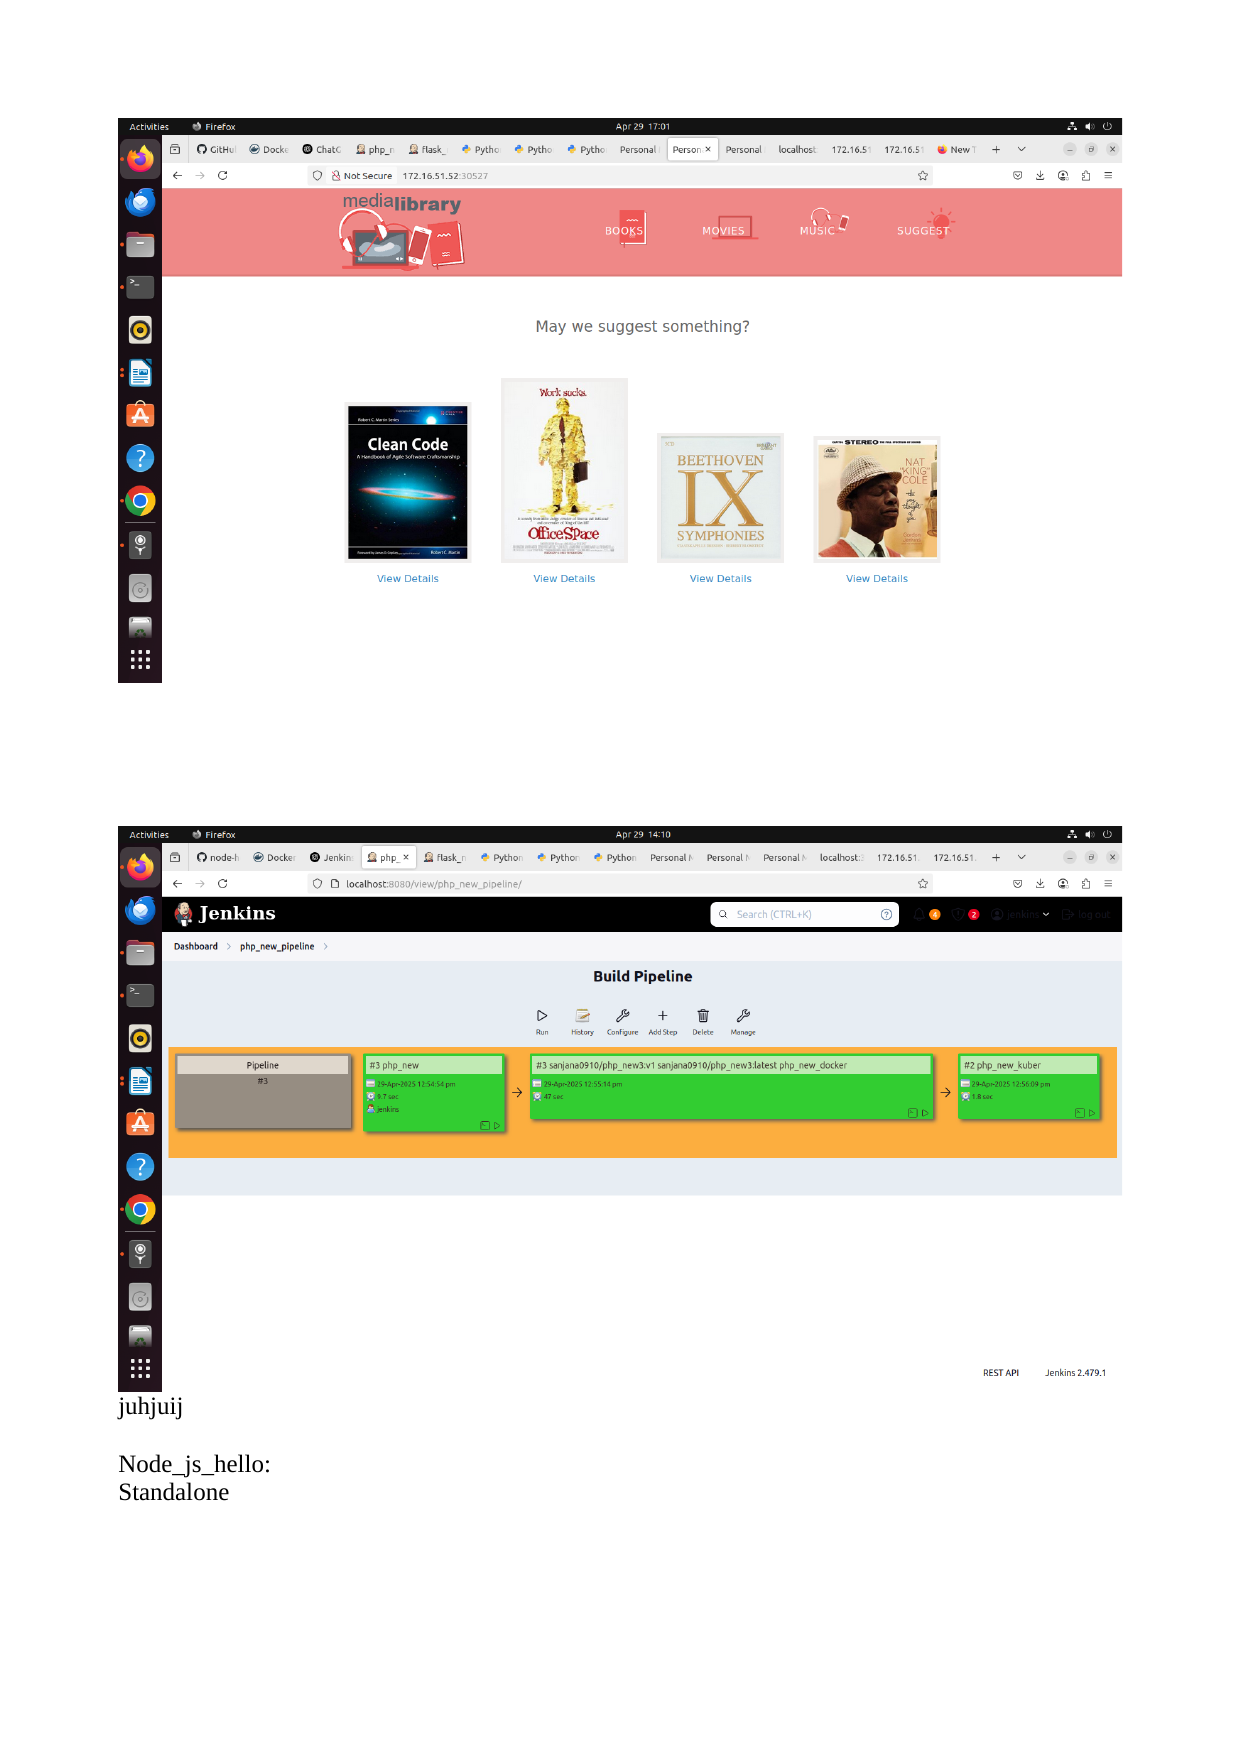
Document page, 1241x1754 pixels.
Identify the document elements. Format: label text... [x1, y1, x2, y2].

text Standalone [118, 1477, 1122, 1506]
picture [118, 826, 1123, 1392]
text Node_js_hello: [118, 1449, 1122, 1477]
picture [118, 118, 1123, 683]
text juhjuij [118, 1392, 1122, 1420]
